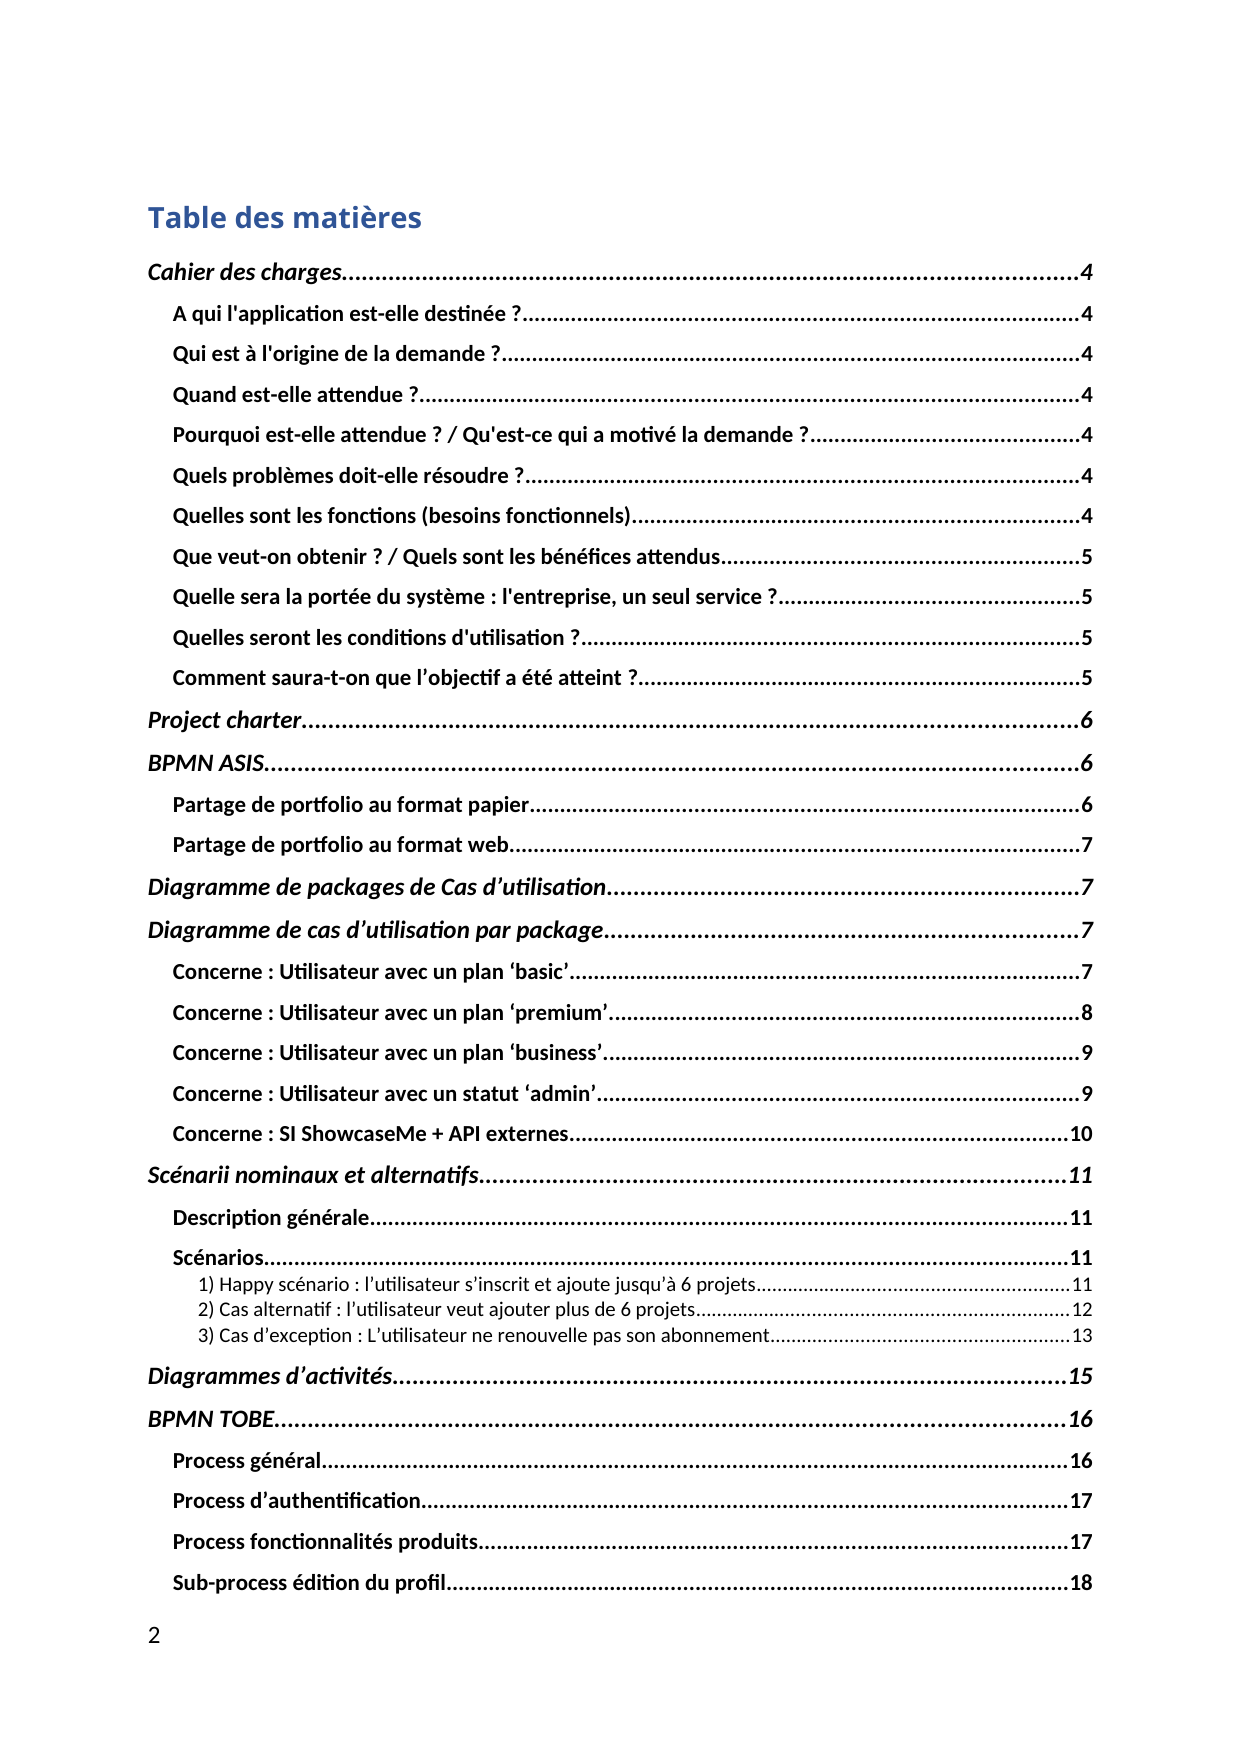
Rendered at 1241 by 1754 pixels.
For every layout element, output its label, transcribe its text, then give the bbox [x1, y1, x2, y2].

text 2) Cas alternatif : l’utilisateur veut ajouter plus de 6 projets 12 [198, 1297, 1093, 1322]
text 1) Happy scénario : l’utilisateur s’inscrit et ajoute jusqu’à 6 projets 11 [198, 1271, 1093, 1297]
text Quelles seront les conditions d'utilisation ? 5 [173, 623, 1093, 651]
text Partage de portfolio au format papier 6 [173, 790, 1093, 818]
text Concerne : Utilisateur avec un plan ‘premium’. 8 [173, 998, 1093, 1026]
text Description générale 11 [173, 1203, 1093, 1231]
text BPMN TOBE 16 [148, 1403, 1093, 1433]
text Sub-process édition du profil 18 [173, 1568, 1093, 1596]
text Diagramme de packages de Cas d’utilisation 7 [148, 871, 1093, 902]
text BPMN ASIS 6 [148, 747, 1093, 777]
text Process général 16 [173, 1446, 1093, 1474]
text Quelles sont les fonctions (besoins fonctionnels) 4 [173, 501, 1093, 529]
text Pourquoi est-elle attendue ? / Qu'est-ce qui a motivé la demande ? 4 [173, 420, 1093, 448]
text A qui l'application est-elle destinée ? 4 [173, 299, 1093, 327]
text Quand est-elle attendue ? 4 [173, 380, 1093, 408]
text Partage de portfolio au format web 7 [173, 831, 1093, 858]
text Que veut-on obtenir ? / Quels sont les bénéfices attendus 5 [173, 542, 1093, 570]
text Diagrammes d’activités 15 [148, 1360, 1093, 1391]
text Qui est à l'origine de la demande ? 4 [173, 339, 1093, 367]
text Quels problèmes doit-elle résoudre ? 4 [173, 461, 1093, 489]
text Comment saura-t-on que l’objectif a été atteint ? 5 [173, 663, 1093, 691]
text Diagramme de cas d’utilisation par package 7 [148, 914, 1093, 944]
text Quelle sera la portée du système : l'entreprise, un seul service ? 5 [173, 582, 1093, 610]
subtitle Table des matières [148, 198, 1093, 237]
text Concerne : SI ShowcaseMe + API externes 10 [173, 1119, 1093, 1147]
text Project charter 6 [148, 704, 1093, 734]
text Concerne : Utilisateur avec un plan ‘basic’. 7 [173, 957, 1093, 985]
text Process d’authentification 17 [173, 1487, 1093, 1514]
text Concerne : Utilisateur avec un plan ‘business’. 9 [173, 1038, 1093, 1066]
text Concerne : Utilisateur avec un statut ‘admin’. 9 [173, 1079, 1093, 1107]
text Process fonctionnalités produits 17 [173, 1527, 1093, 1555]
text Scénarii nominaux et alternatifs 11 [148, 1160, 1093, 1190]
text Cahier des charges 4 [148, 256, 1093, 286]
text 3) Cas d’exception : L’utilisateur ne renouvelle pas son abonnement 13 [198, 1322, 1093, 1347]
text Scénarios 11 [173, 1243, 1093, 1271]
